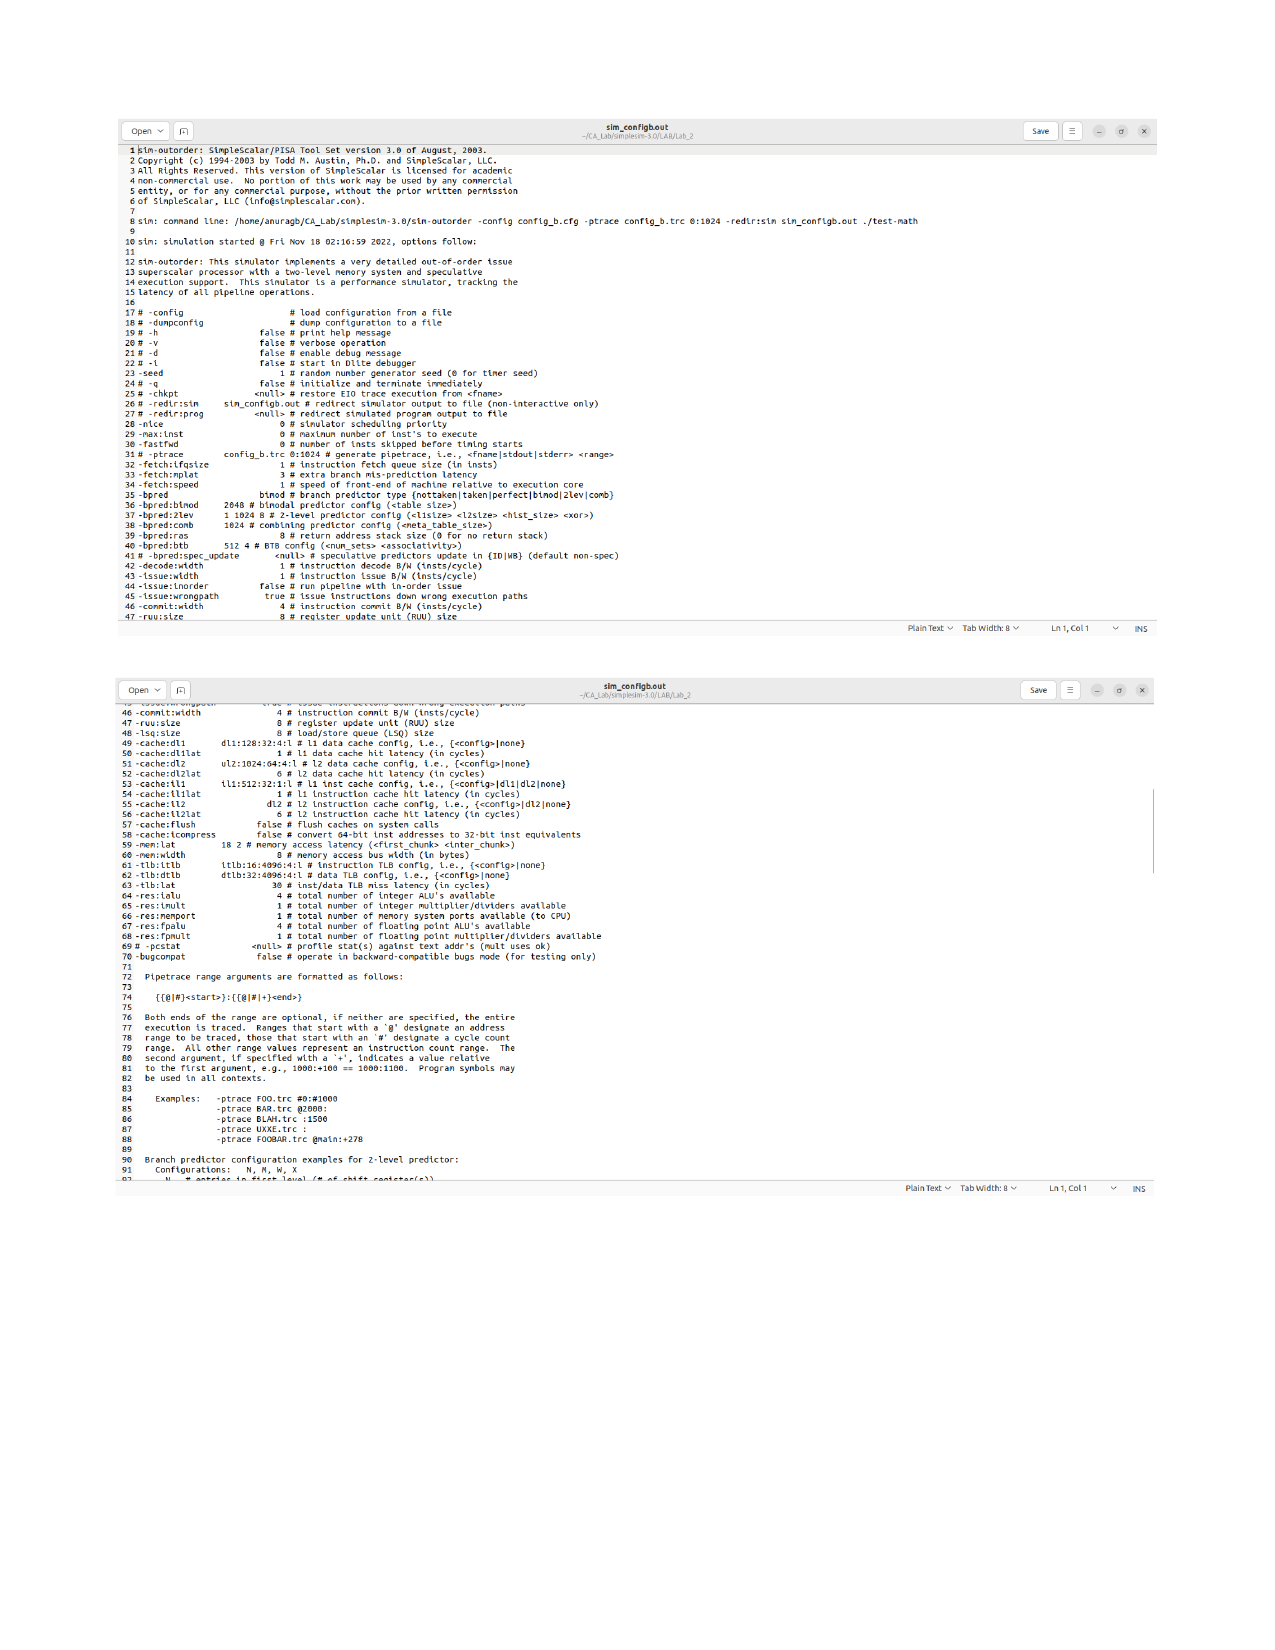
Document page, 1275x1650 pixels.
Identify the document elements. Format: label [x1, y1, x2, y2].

picture [118, 118, 1157, 636]
picture [115, 677, 1154, 1196]
